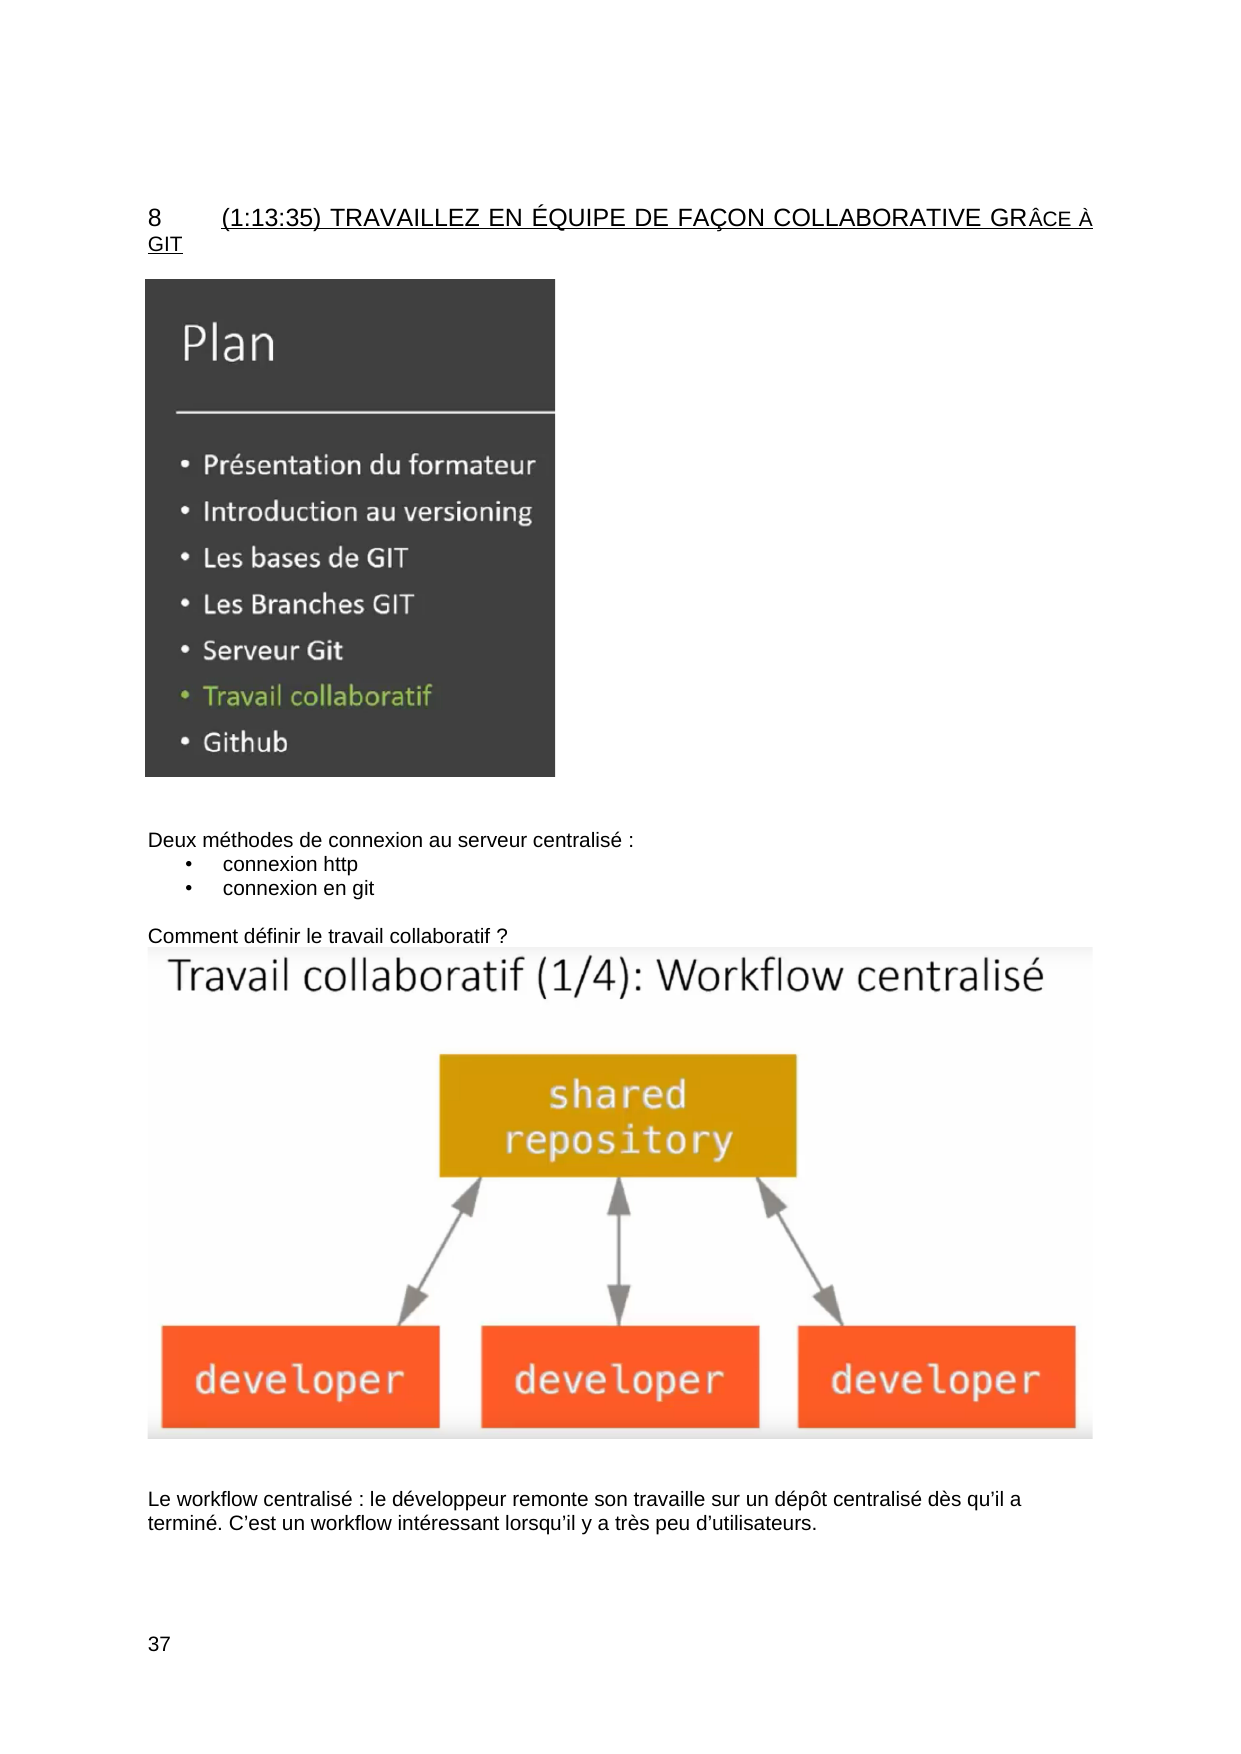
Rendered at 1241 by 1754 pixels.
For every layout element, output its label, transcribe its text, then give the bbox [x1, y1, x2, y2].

list connexion http [185, 851, 1093, 875]
text Le workflow centralisé : le développeur remonte son travaille sur un dépôt centralisé dès qu’il a terminé. C’est un workflow intéressant lorsqu’il y a très peu d’utilisateurs. [148, 1486, 1093, 1534]
picture [145, 279, 556, 777]
subtitle (1:13:35) Travaillez en équipe de façon collaborative grâce à git [148, 203, 1093, 256]
picture [147, 947, 1093, 1439]
list connexion en git [185, 875, 1093, 899]
text Comment définir le travail collaboratif ? [148, 923, 1093, 947]
text Deux méthodes de connexion au serveur centralisé : [148, 827, 1093, 851]
